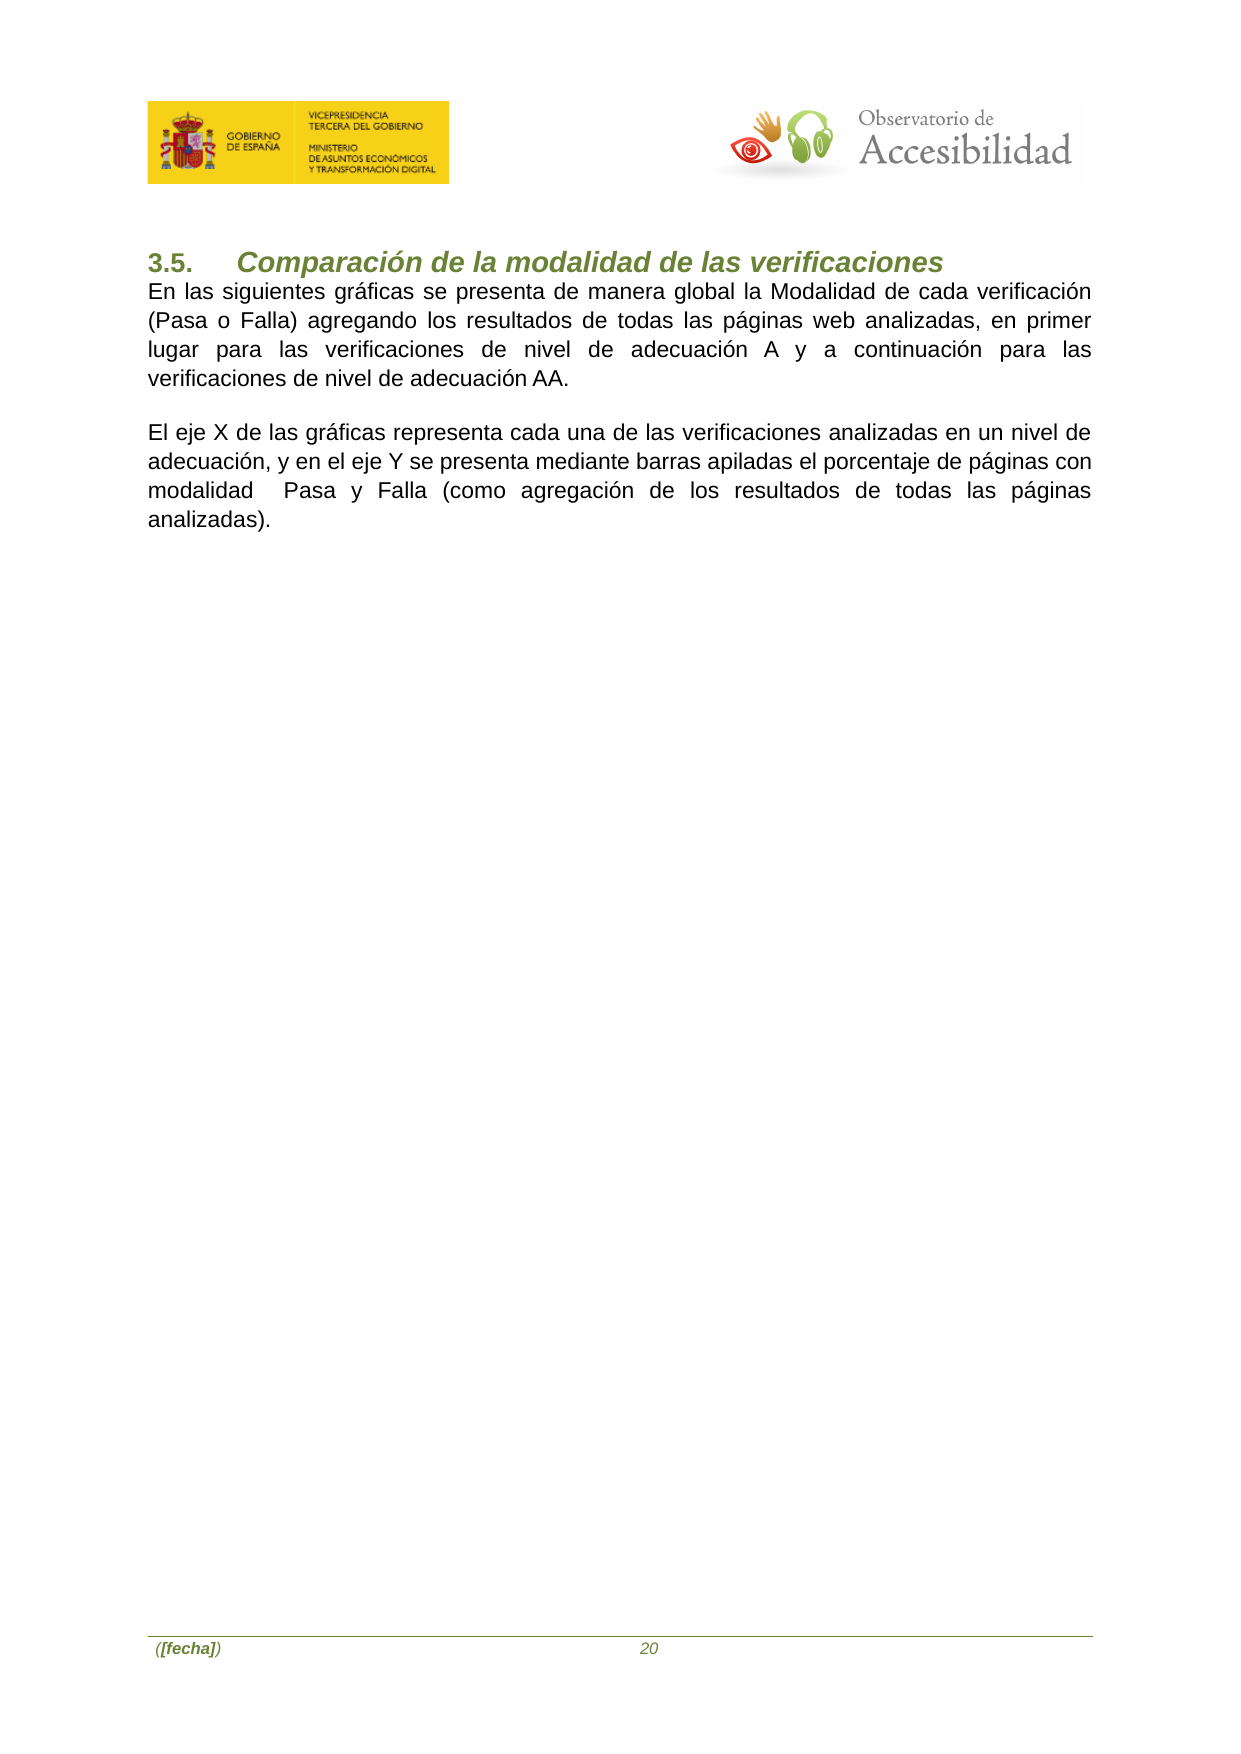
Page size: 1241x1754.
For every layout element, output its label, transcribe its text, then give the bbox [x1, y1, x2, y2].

picture [710, 101, 1086, 184]
subtitle Comparación de la modalidad de las verificaciones [148, 245, 1092, 278]
picture [147, 101, 450, 184]
text El eje X de las gráficas representa cada una de las verificaciones analizadas en un nivel de adecuación, y en el eje Y se presenta mediante barras apiladas el porcentaje de páginas con modalidad Pasa y Falla (como agregación de los resultados de todas las páginas analizadas). [148, 419, 1092, 532]
text En las siguientes gráficas se presenta de manera global la Modalidad de cada verificación (Pasa o Falla) agregando los resultados de todas las páginas web analizadas, en primer lugar para las verificaciones de nivel de adecuación A y a continuación para las verificaciones de nivel de adecuación AA. [148, 278, 1092, 391]
